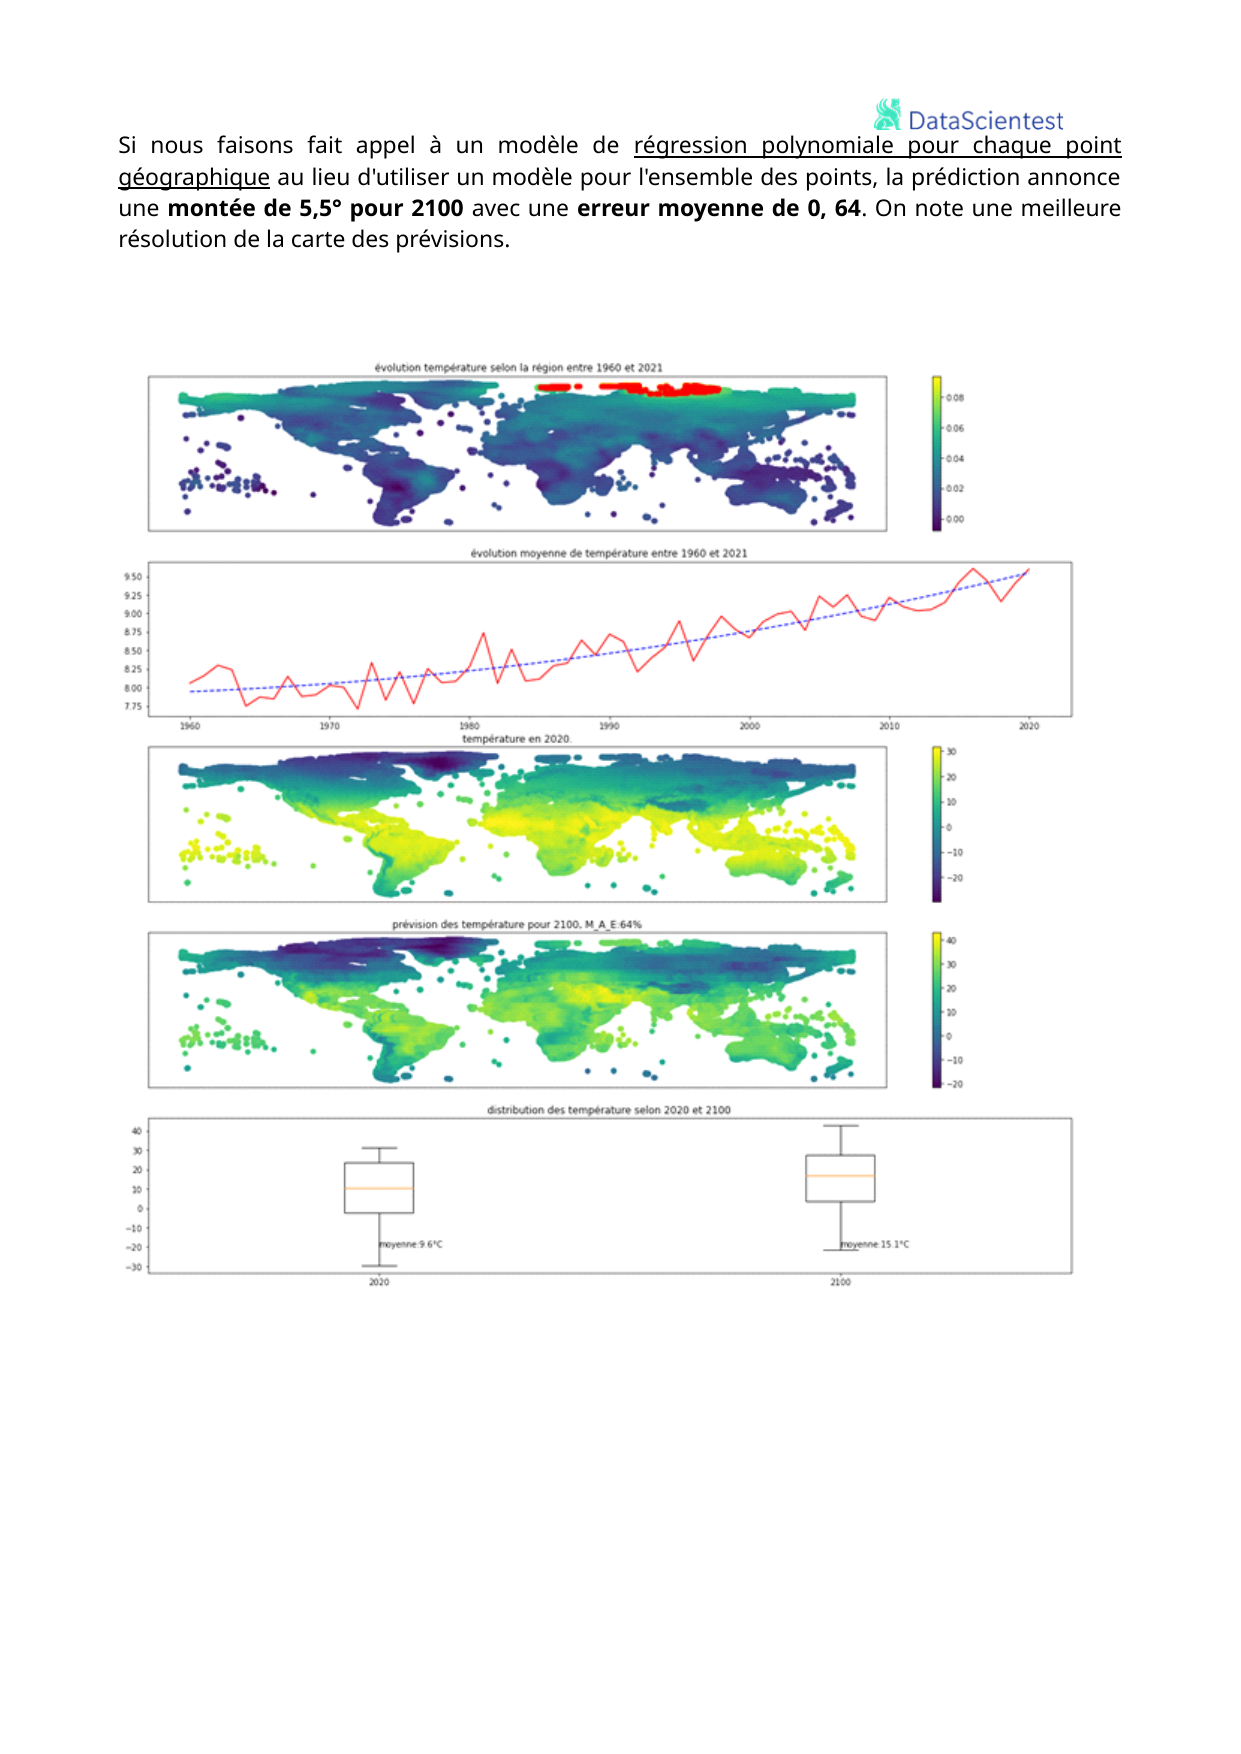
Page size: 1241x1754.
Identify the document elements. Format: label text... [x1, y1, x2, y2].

text Si nous faisons fait appel à un modèle de régression polynomiale pour chaque point géographique au lieu d'utiliser un modèle pour l'ensemble des points, la prédiction annonce une montée de 5,5° pour 2100 avec une erreur moyenne de 0, 64. On note une meilleure résolution de la carte des prévisions. [118, 129, 1122, 254]
